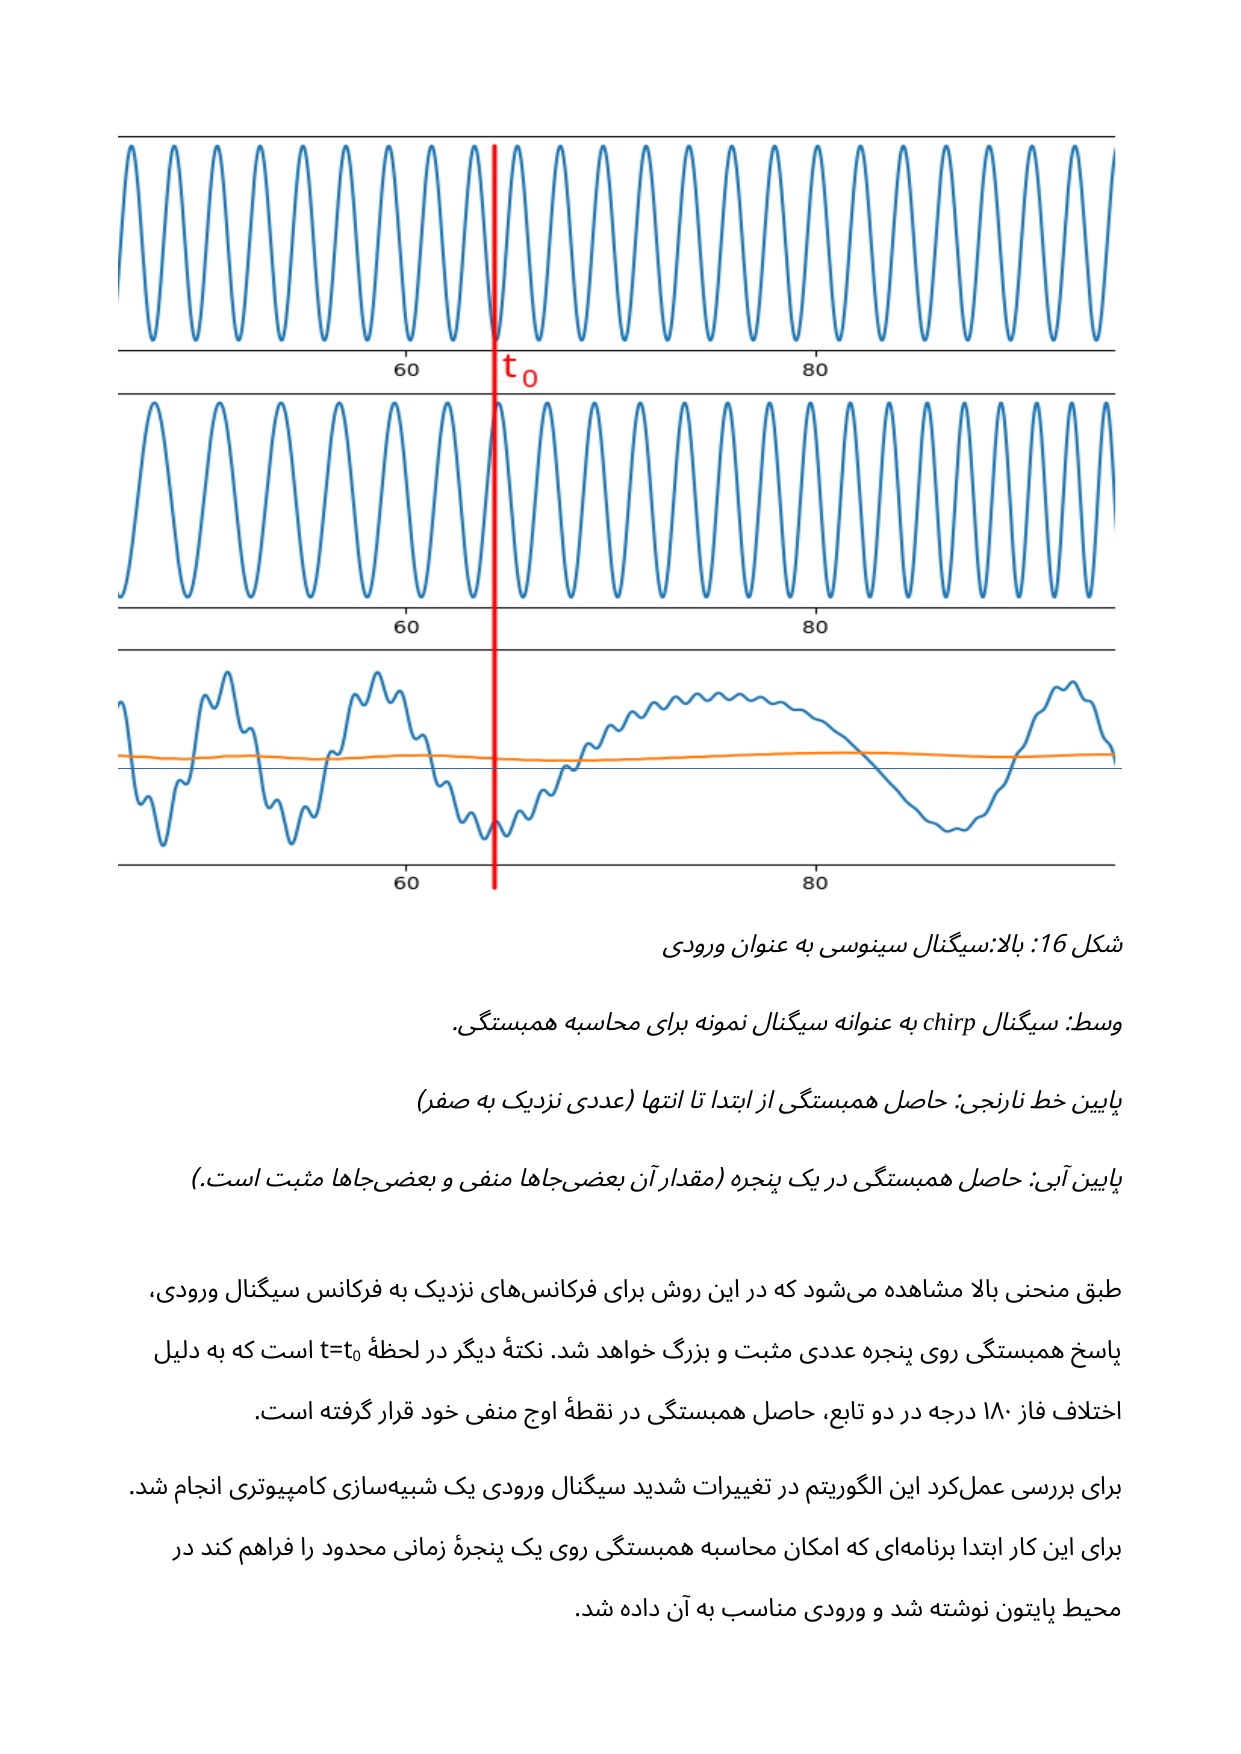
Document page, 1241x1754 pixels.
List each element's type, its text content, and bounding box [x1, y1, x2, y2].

text شکل 16: بالا:سیگنال سینوسی به عنوان ورودی [118, 919, 1122, 971]
text برای بررسی عمل‌کرد این الگوریتم در تغییرات شدید سیگنال ورودی یک شبیه‌سازی کامپیوتری انجام شد. برای این کار ابتدا برنامه‌ای که امکان محاسبه همبستگی روی یک پنجرهٔ زمانی محدود را فراهم کند در محیط پایتون نوشته شد و ورودی مناسب به آن داده شد. [118, 1460, 1122, 1634]
picture [118, 130, 1123, 919]
text پایین خط نارنجی: حاصل همبستگی از ابتدا تا انتها (عددی نزدیک به صفر) [118, 1074, 1122, 1127]
text پایین آبی: حاصل همبستگی در یک پنجره (مقدار آن بعضی‌جاها منفی و بعضی‌جاها مثبت است.) [118, 1152, 1122, 1205]
text وسط: سیگنال chirp به عنوانه سیگنال نمونه برای محاسبه همبستگی. [118, 996, 1122, 1049]
text طبق منحنی بالا مشاهده می‌شود که در این روش برای فرکانس‌های نزدیک به فرکانس سیگنال ورودی، پاسخ همبستگی روی پنجره عددی مثبت و بزرگ خواهد شد. نکتهٔ دیگر در لحظهٔ t=t0 است که به دلیل اختلاف فاز ۱۸۰ درجه در دو تابع، حاصل همبستگی در نقطهٔ اوج منفی خود قرار گرفته است. [118, 1263, 1122, 1438]
